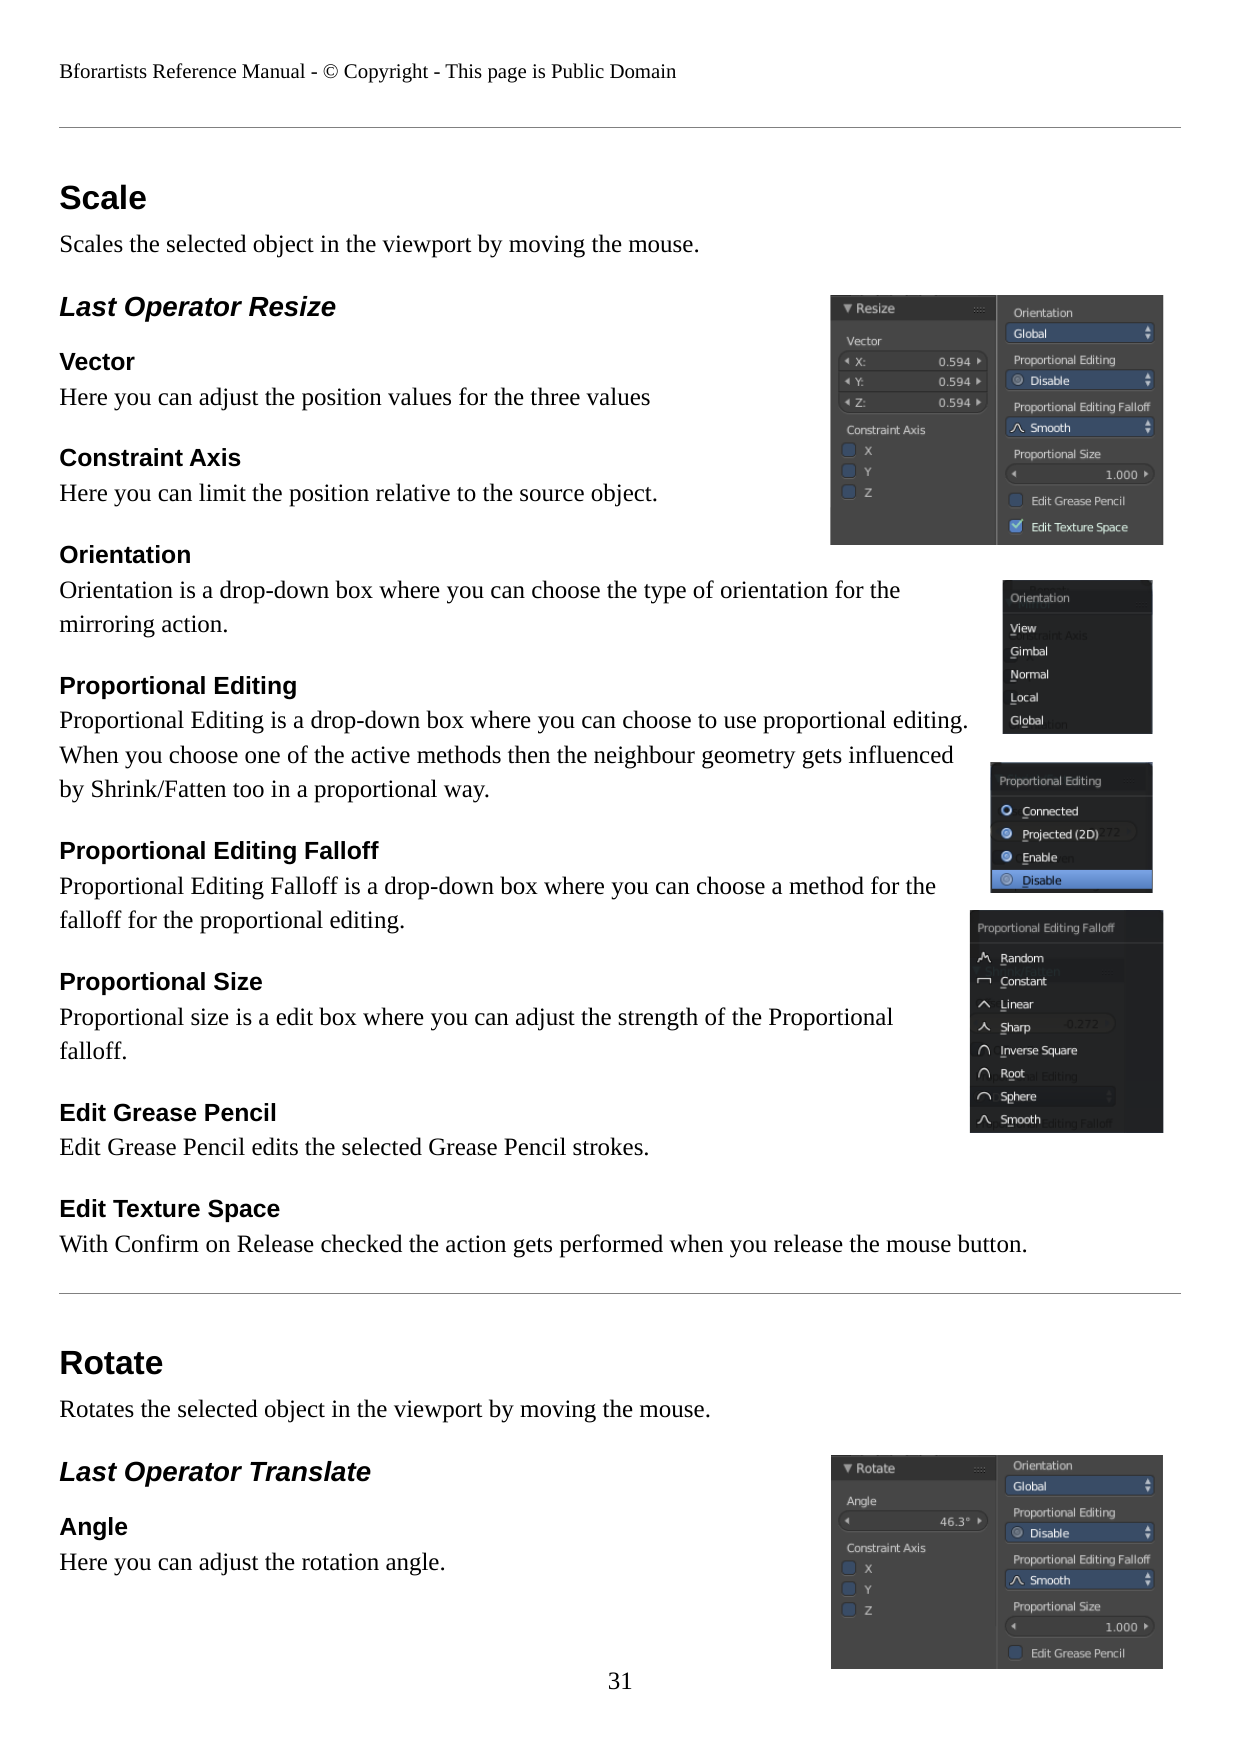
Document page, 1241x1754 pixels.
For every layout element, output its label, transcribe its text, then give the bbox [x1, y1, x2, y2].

subtitle [1164, 347, 1181, 376]
subtitle Last Operator Translate [59, 1456, 831, 1487]
picture [990, 762, 1153, 893]
text Here you can adjust the rotation angle. [59, 1547, 831, 1576]
subtitle Edit Texture Space [59, 1194, 1181, 1223]
subtitle [1164, 967, 1181, 995]
picture [830, 295, 1164, 545]
subtitle Edit Grease Pencil [59, 1098, 969, 1126]
subtitle [1164, 1512, 1181, 1541]
subtitle Proportional Size [59, 967, 969, 995]
text Here you can limit the position relative to the source object. [59, 478, 830, 507]
text Proportional Editing Falloff is a drop-down box where you can choose a method for the falloff for the proportional editing. [59, 871, 1181, 934]
text Proportional Editing is a drop-down box where you can choose to use proportional editing. When you choose one of the active methods then the neighbour geometry gets influenced by Shrink/Fatten too in a proportional way. [59, 706, 1181, 803]
text Proportional size is a edit box where you can adjust the strength of the Proportional falloff. [59, 1002, 969, 1065]
subtitle Orientation [59, 540, 1181, 568]
picture [831, 1455, 1164, 1669]
subtitle Proportional Editing Falloff [59, 836, 990, 864]
text Edit Grease Pencil edits the selected Grease Pencil strokes. [59, 1132, 1181, 1161]
text Rotates the selected object in the viewport by moving the mouse. [59, 1394, 1181, 1423]
subtitle Angle [59, 1512, 831, 1541]
text With Confirm on Release checked the action gets performed when you release the mouse button. [59, 1229, 1181, 1258]
picture [969, 910, 1164, 1133]
subtitle [1164, 1456, 1181, 1487]
subtitle [1153, 671, 1181, 699]
text Here you can adjust the position values for the three values [59, 382, 830, 411]
text Orientation is a drop-down box where you can choose the type of orientation for the mirroring action. [59, 575, 1181, 638]
subtitle [1164, 1098, 1181, 1126]
subtitle Scale [59, 178, 1181, 216]
subtitle Last Operator Resize [59, 290, 1181, 322]
text Scales the selected object in the viewport by moving the mouse. [59, 229, 1181, 257]
subtitle [1153, 836, 1181, 864]
subtitle Rotate [59, 1343, 1181, 1382]
subtitle Constraint Axis [59, 443, 830, 472]
subtitle [1164, 443, 1181, 472]
subtitle Vector [59, 347, 830, 376]
picture [1002, 580, 1153, 734]
subtitle Proportional Editing [59, 671, 1002, 699]
